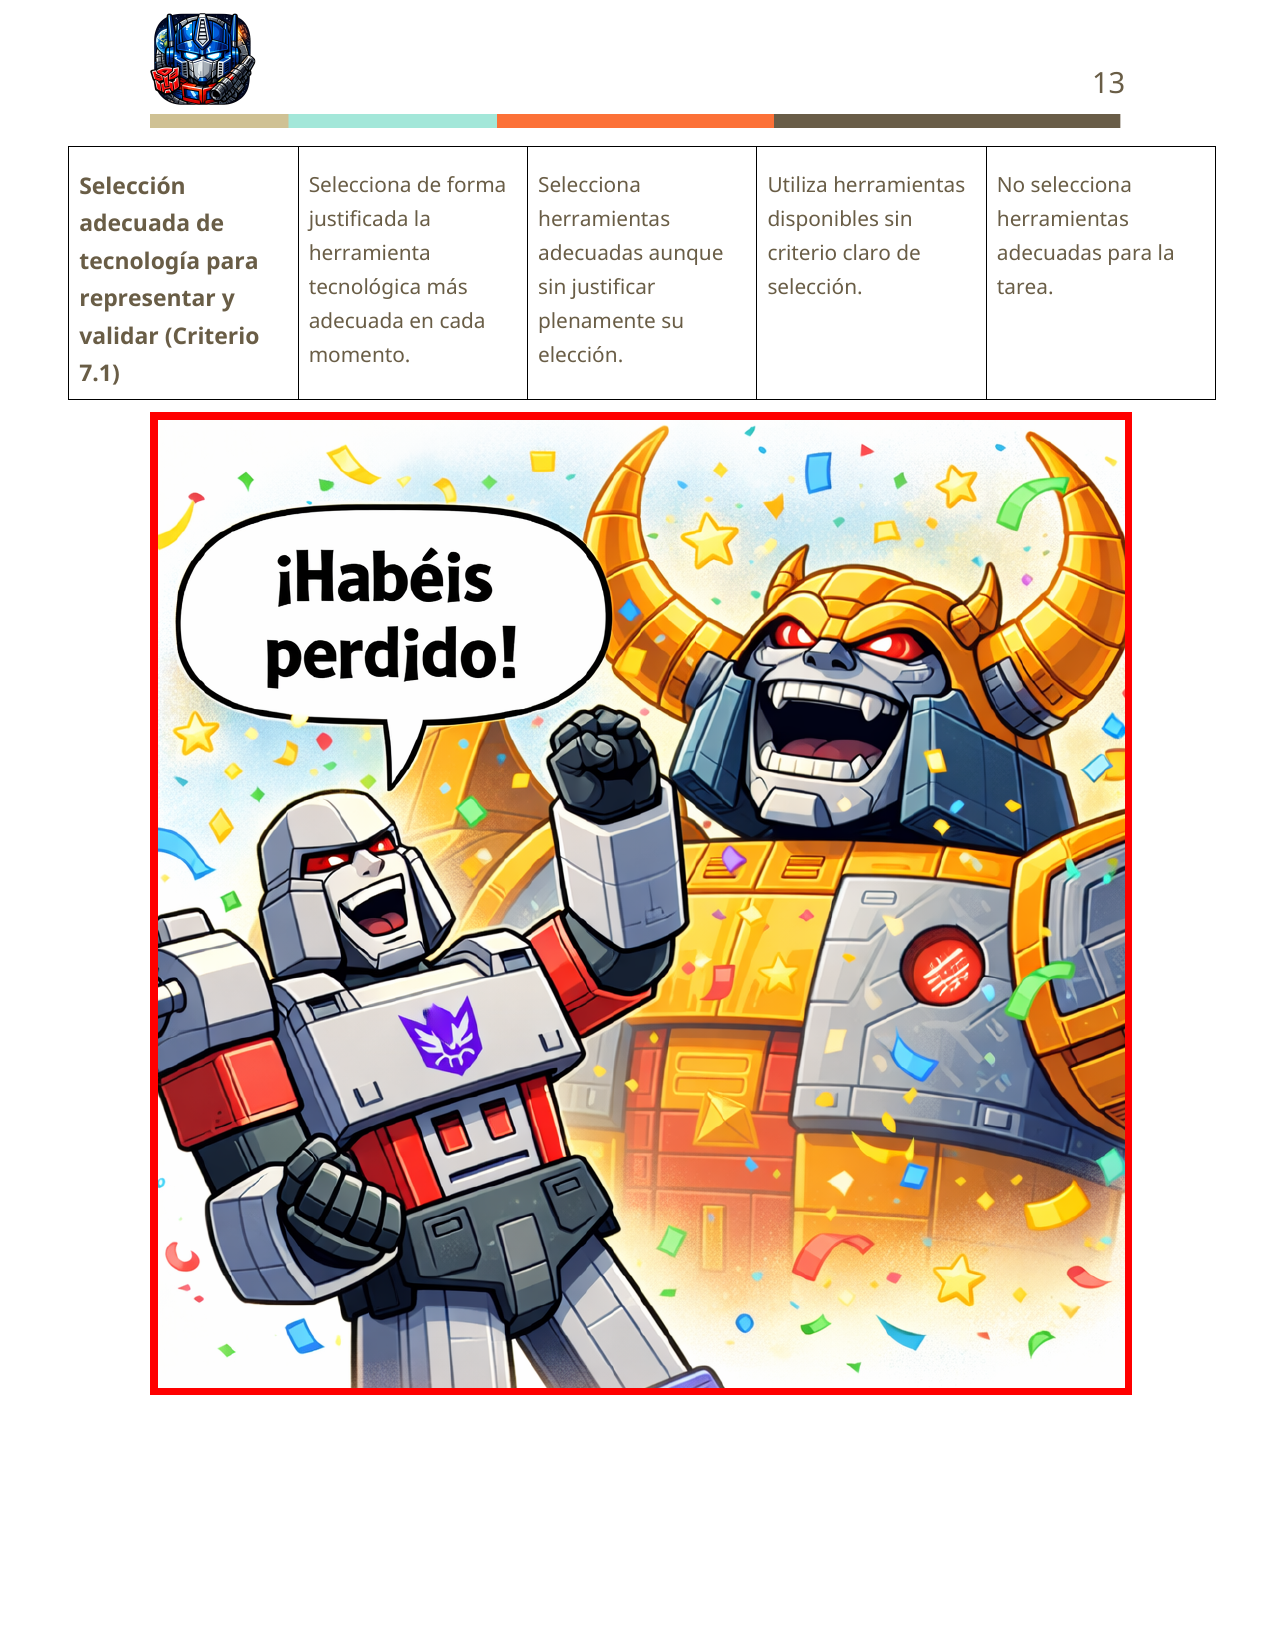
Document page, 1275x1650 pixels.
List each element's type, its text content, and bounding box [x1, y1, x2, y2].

table_cell Selecciona herramientas adecuadas aunque sin justificar plenamente su elección. [528, 147, 756, 399]
table_cell Utiliza herramientas disponibles sin criterio claro de selección. [757, 147, 986, 399]
picture [150, 13, 256, 105]
table_cell No selecciona herramientas adecuadas para la tarea. [987, 147, 1215, 399]
table_cell Selecciona de forma justificada la herramienta tecnológica más adecuada en cada momento. [299, 147, 527, 399]
picture [150, 114, 1121, 128]
table_cell Selección adecuada de tecnología para representar y validar (Criterio 7.1) [69, 147, 298, 399]
picture [150, 412, 1132, 1395]
